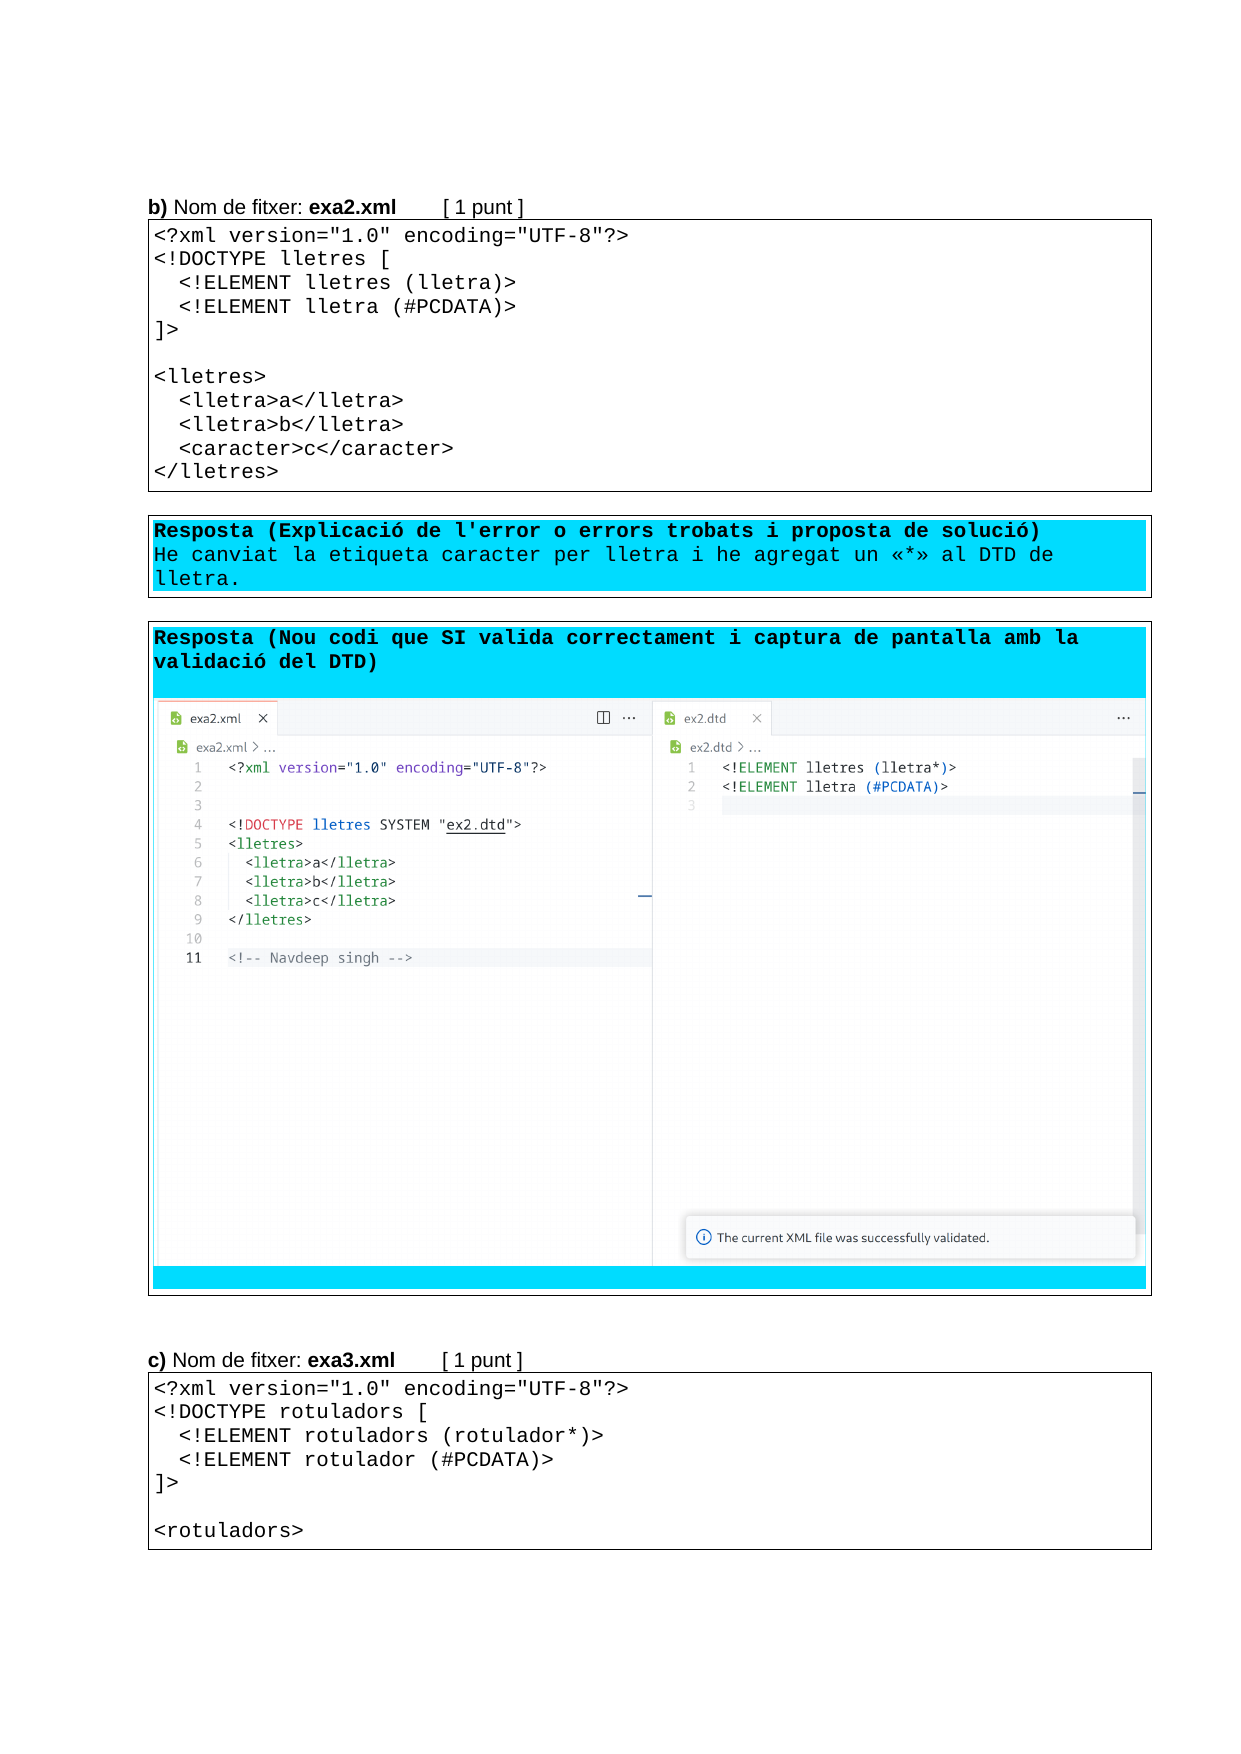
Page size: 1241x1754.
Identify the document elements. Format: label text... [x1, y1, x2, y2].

table_header Resposta (Nou codi que SI valida correctament i captura de pantalla amb la validació del DTD) [149, 622, 1151, 1295]
text c) Nom de fitxer: exa3.xml [ 1 punt ] [148, 1348, 1151, 1372]
picture [153, 698, 1146, 1266]
table_header <?xml version="1.0" encoding="UTF-8"?> <!DOCTYPE lletres [ <!ELEMENT lletres (lletra)> <!ELEMENT lletra (#PCDATA)> ]> <lletres> <lletra>a</lletra> <lletra>b</lletra> <caracter>c</caracter> </lletres> [149, 220, 1151, 491]
table_header Resposta (Explicació de l'error o errors trobats i proposta de solució) He canviat la etiqueta caracter per lletra i he agregat un «*» al DTD de lletra. [149, 516, 1151, 597]
table_header <?xml version="1.0" encoding="UTF-8"?> <!DOCTYPE rotuladors [ <!ELEMENT rotuladors (rotulador*)> <!ELEMENT rotulador (#PCDATA)> ]> <rotuladors> [149, 1373, 1151, 1549]
text b) Nom de fitxer: exa2.xml [ 1 punt ] [148, 195, 1151, 219]
